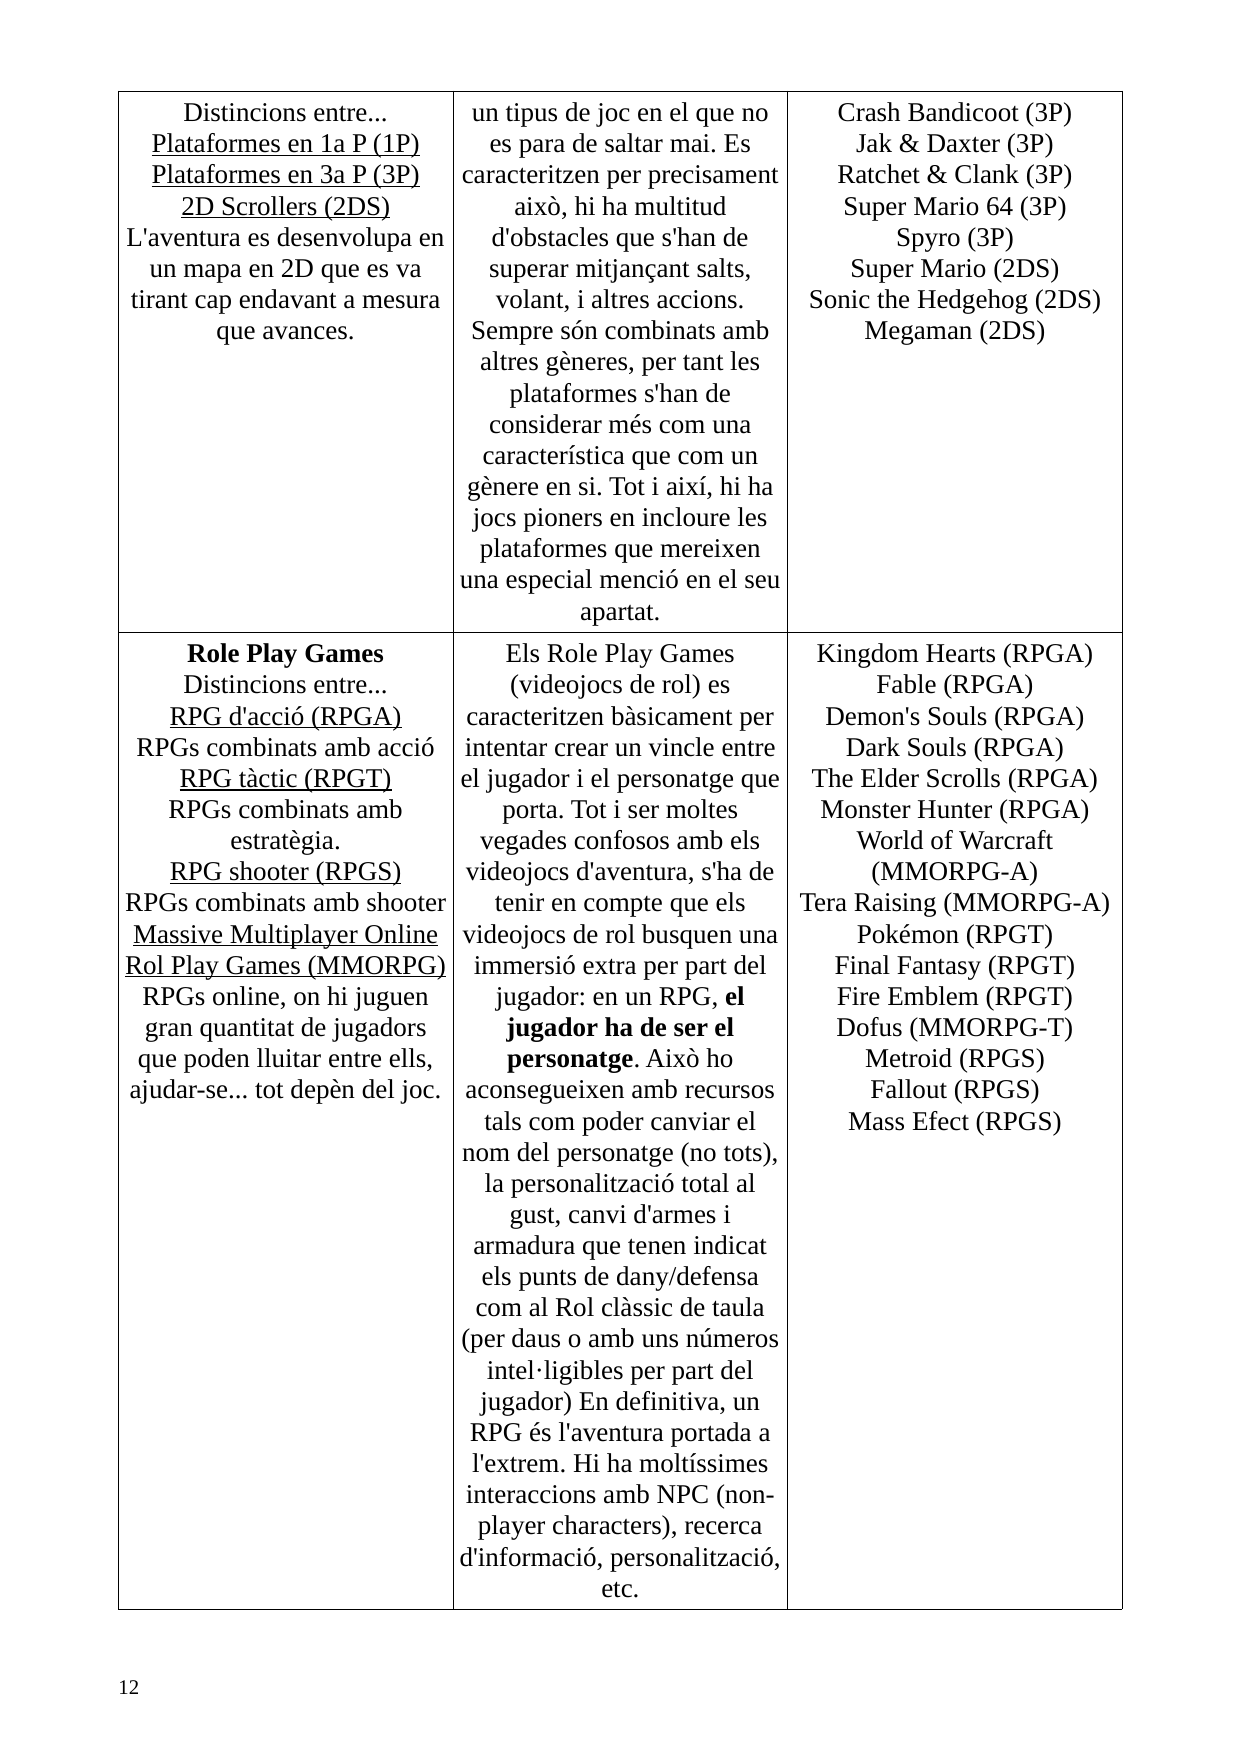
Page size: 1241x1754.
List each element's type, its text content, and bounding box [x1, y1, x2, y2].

table_cell Kingdom Hearts (RPGA) Fable (RPGA) Demon's Souls (RPGA) Dark Souls (RPGA) The Elder Scrolls (RPGA) Monster Hunter (RPGA) World of Warcraft (MMORPG-A) Tera Raising (MMORPG-A) Pokémon (RPGT) Final Fantasy (RPGT) Fire Emblem (RPGT) Dofus (MMORPG-T) Metroid (RPGS) Fallout (RPGS) Mass Efect (RPGS) [788, 633, 1122, 1609]
table_cell Distincions entre... Plataformes en 1a P (1P) Plataformes en 3a P (3P) 2D Scrollers (2DS) L'aventura es desenvolupa en un mapa en 2D que es va tirant cap endavant a mesura que avances. [119, 92, 453, 632]
table_cell un tipus de joc en el que no es para de saltar mai. Es caracteritzen per precisament això, hi ha multitud d'obstacles que s'han de superar mitjançant salts, volant, i altres accions. Sempre són combinats amb altres gèneres, per tant les plataformes s'han de considerar més com una característica que com un gènere en si. Tot i així, hi ha jocs pioners en incloure les plataformes que mereixen una especial menció en el seu apartat. [454, 92, 787, 632]
table_cell Crash Bandicoot (3P) Jak & Daxter (3P) Ratchet & Clank (3P) Super Mario 64 (3P) Spyro (3P) Super Mario (2DS) Sonic the Hedgehog (2DS) Megaman (2DS) [788, 92, 1122, 632]
table_cell Role Play Games Distincions entre... RPG d'acció (RPGA) RPGs combinats amb acció RPG tàctic (RPGT) RPGs combinats amb estratègia. RPG shooter (RPGS) RPGs combinats amb shooter Massive Multiplayer Online Rol Play Games (MMORPG) RPGs online, on hi juguen gran quantitat de jugadors que poden lluitar entre ells, ajudar-se... tot depèn del joc. [119, 633, 453, 1609]
table_cell Els Role Play Games (videojocs de rol) es caracteritzen bàsicament per intentar crear un vincle entre el jugador i el personatge que porta. Tot i ser moltes vegades confosos amb els videojocs d'aventura, s'ha de tenir en compte que els videojocs de rol busquen una immersió extra per part del jugador: en un RPG, el jugador ha de ser el personatge. Això ho aconsegueixen amb recursos tals com poder canviar el nom del personatge (no tots), la personalització total al gust, canvi d'armes i armadura que tenen indicat els punts de dany/defensa com al Rol clàssic de taula (per daus o amb uns números intel·ligibles per part del jugador) En definitiva, un RPG és l'aventura portada a l'extrem. Hi ha moltíssimes interaccions amb NPC (non-player characters), recerca d'informació, personalització, etc. [454, 633, 787, 1609]
